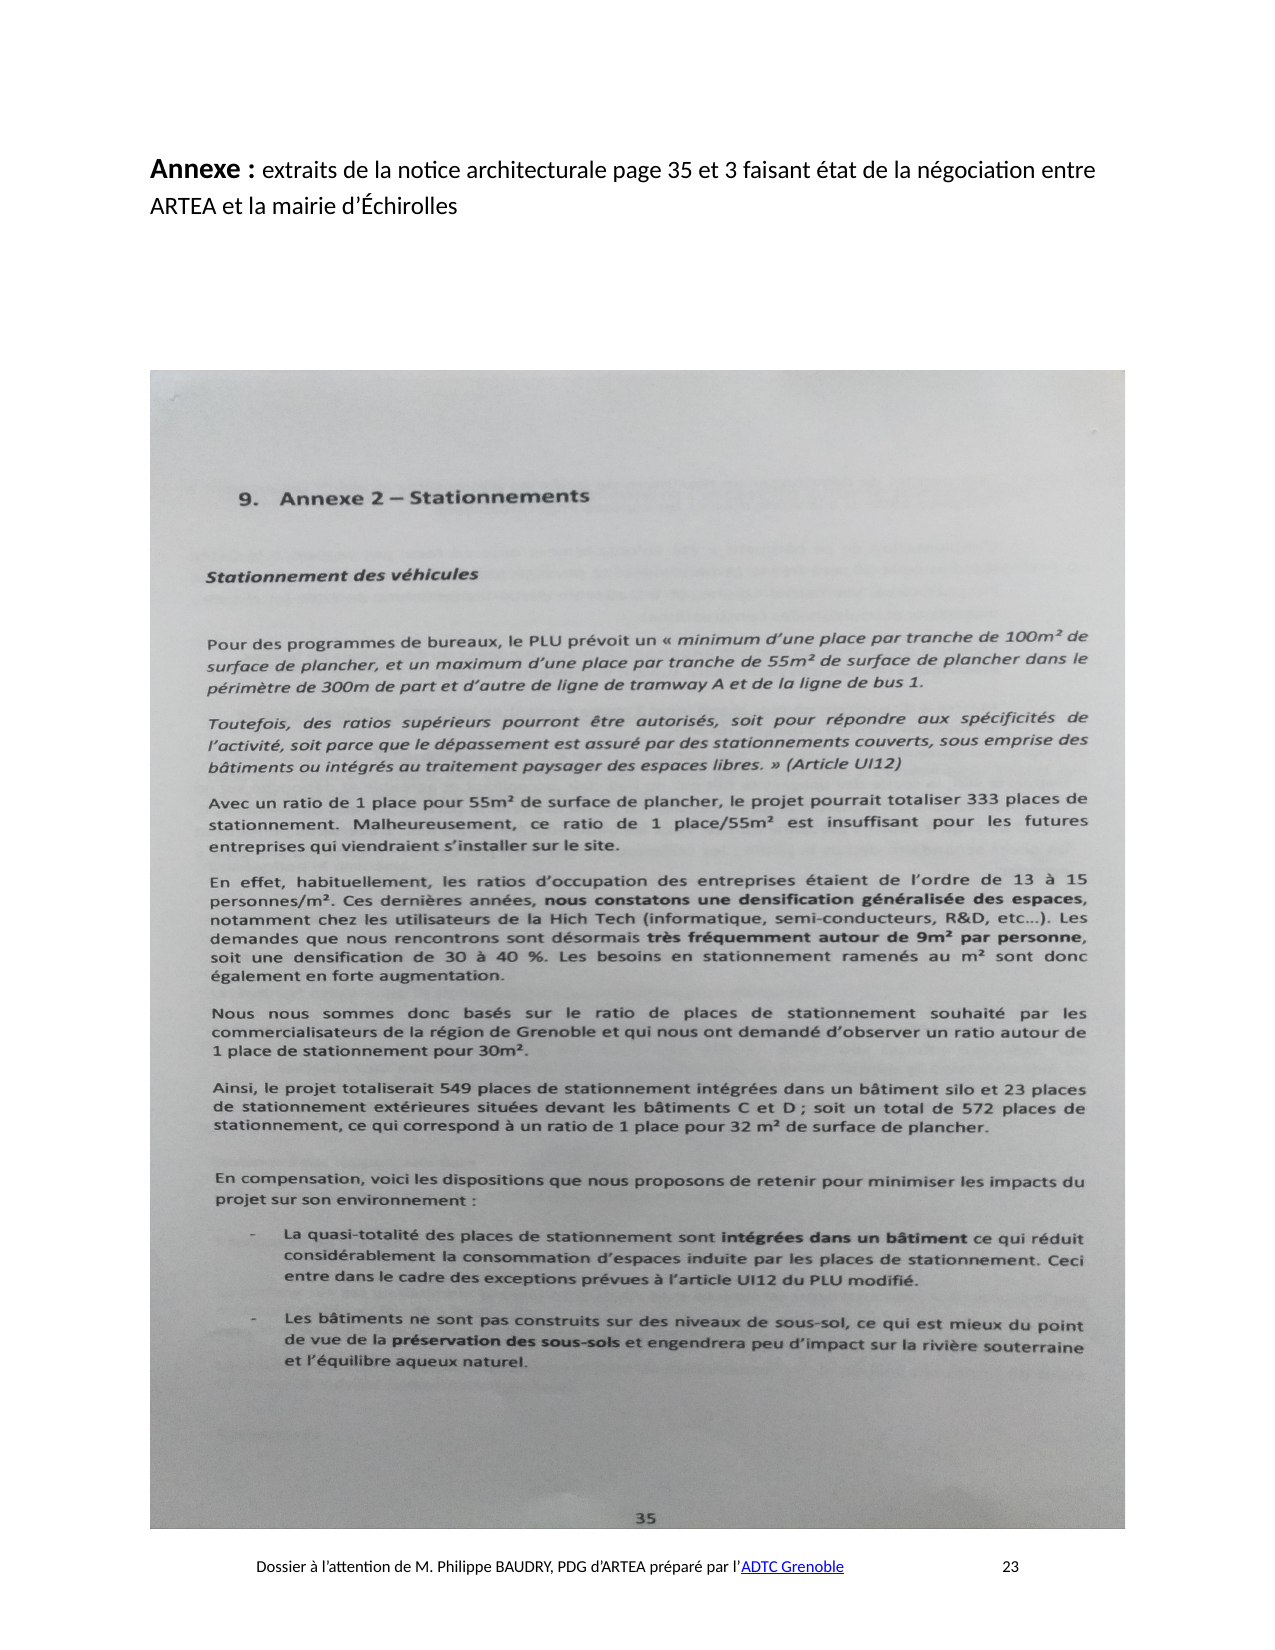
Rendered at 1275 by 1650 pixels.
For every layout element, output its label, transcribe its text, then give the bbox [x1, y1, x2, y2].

text Annexe : extraits de la notice architecturale page 35 et 3 faisant état de la négociation entre ARTEA et la mairie d’Échirolles [150, 150, 1125, 221]
picture [150, 370, 1125, 1529]
